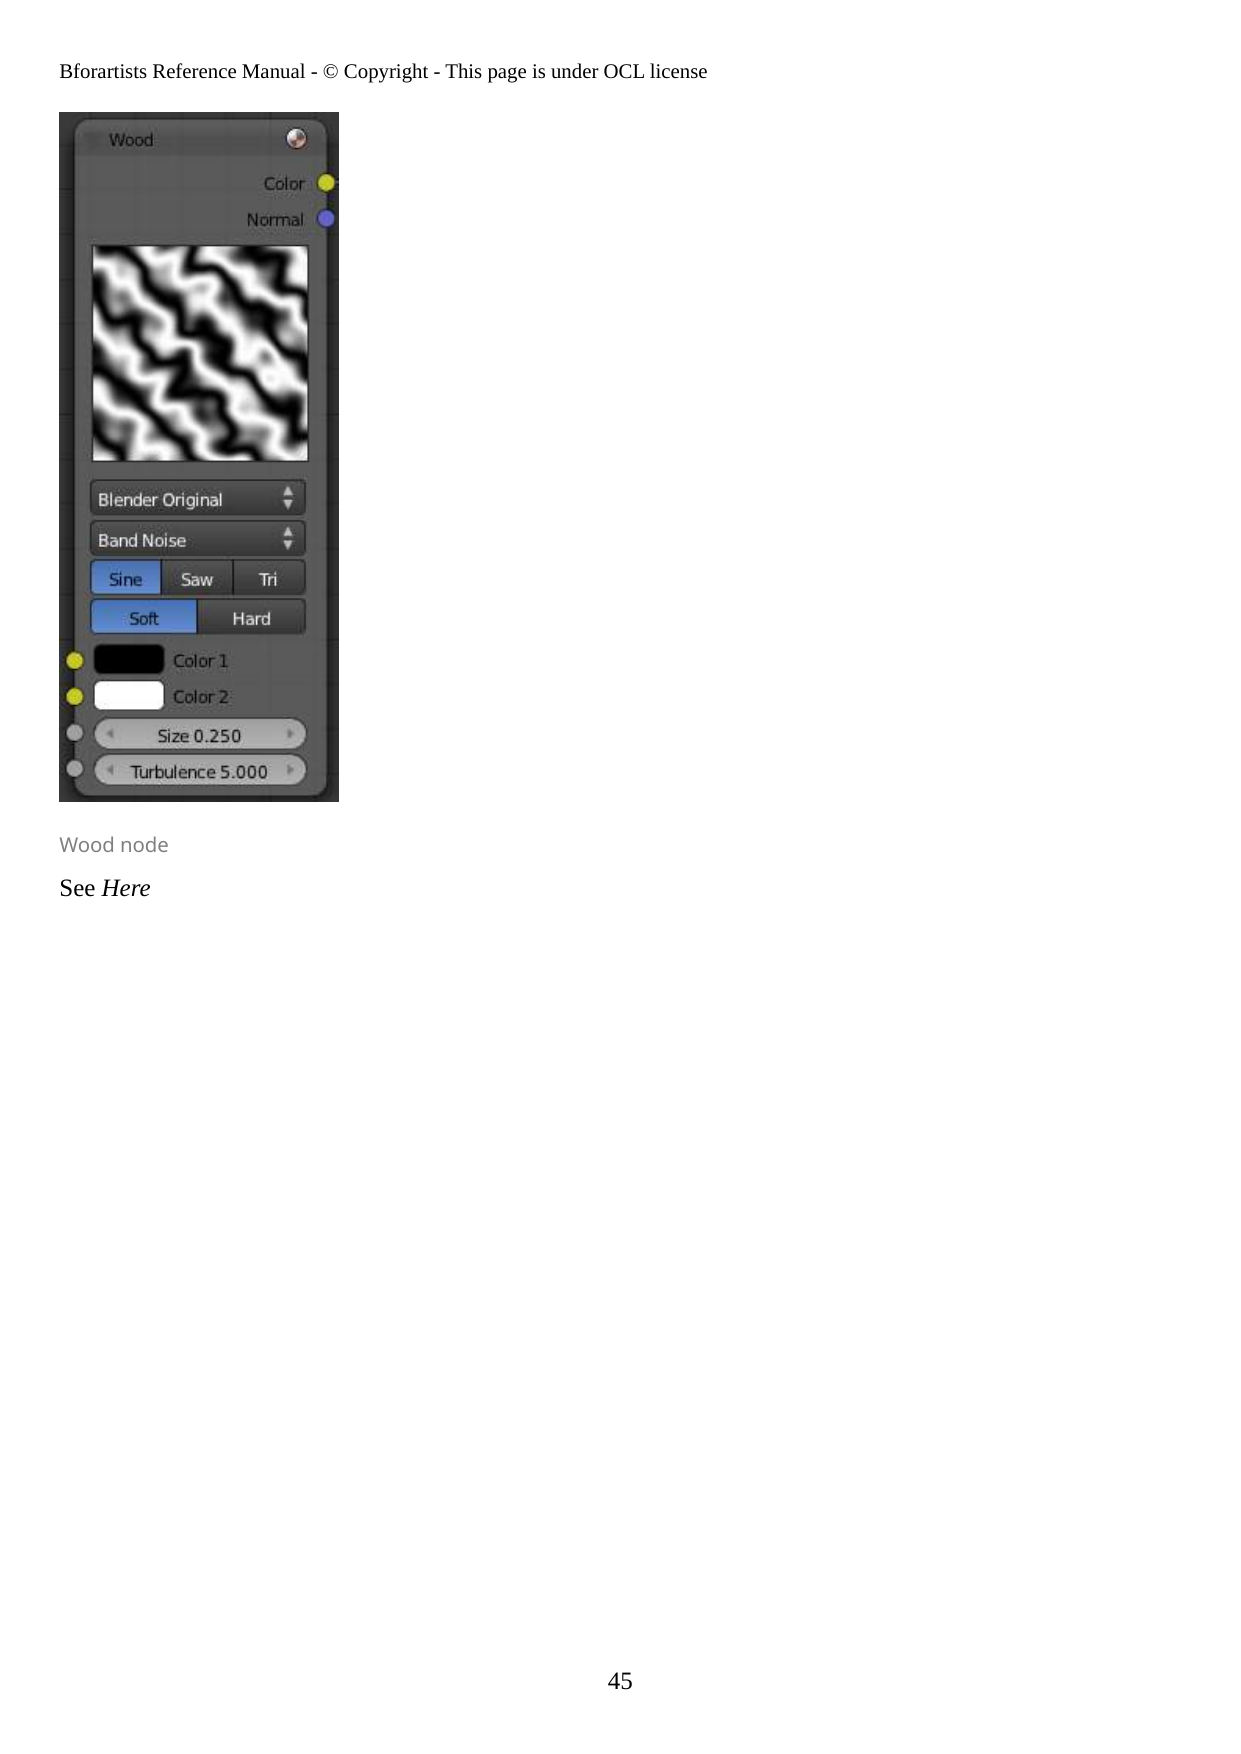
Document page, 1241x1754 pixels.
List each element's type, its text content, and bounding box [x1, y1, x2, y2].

text Wood node [59, 827, 1181, 859]
text See Here [59, 873, 1181, 902]
picture [59, 112, 339, 802]
